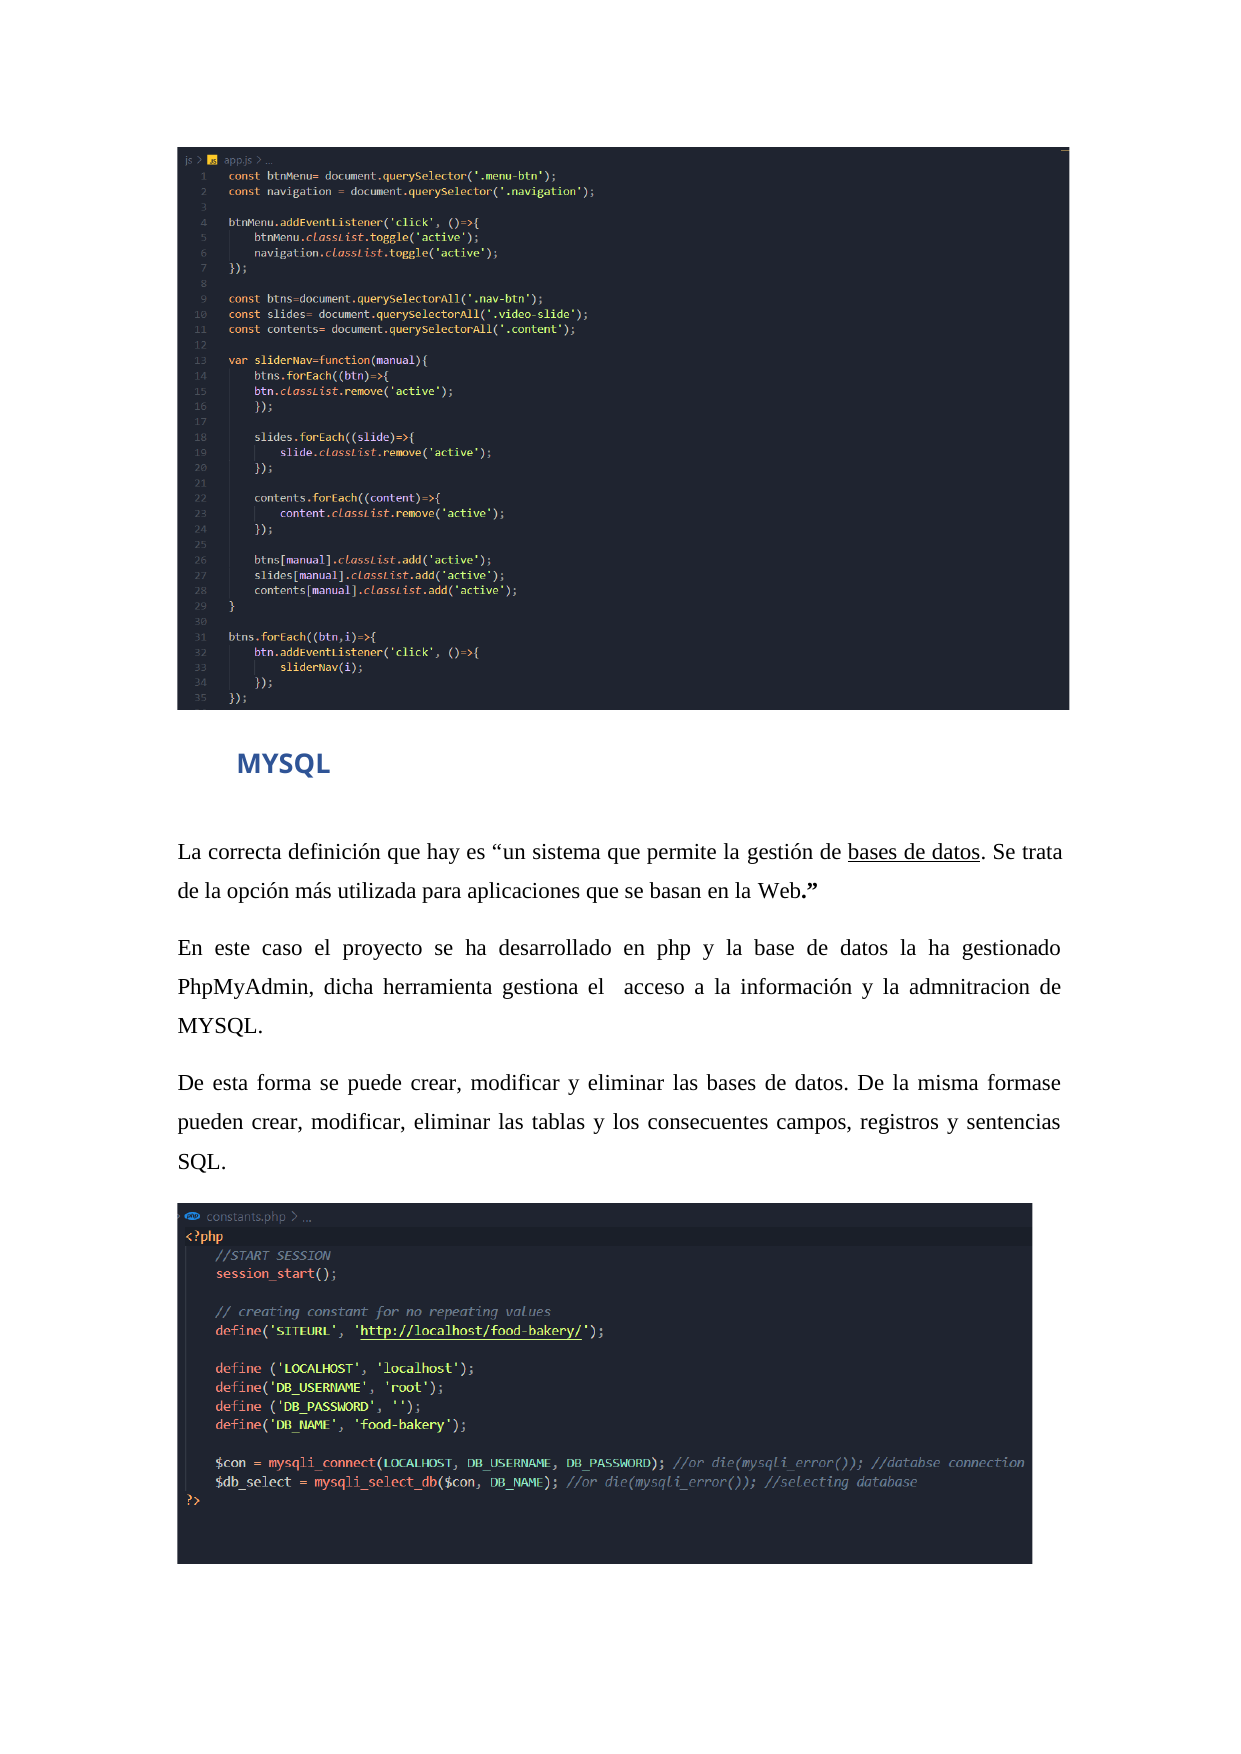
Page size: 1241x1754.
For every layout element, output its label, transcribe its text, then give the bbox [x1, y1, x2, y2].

text La correcta definición que hay es “un sistema que permite la gestión de bases de datos. Se trata de la opción más utilizada para aplicaciones que se basan en la Web.” [177, 838, 1063, 904]
text En este caso el proyecto se ha desarrollado en php y la base de datos la ha gestionado PhpMyAdmin, dicha herramienta gestiona el acceso a la información y la admnitracion de MYSQL. [177, 934, 1063, 1039]
text De esta forma se puede crear, modificar y eliminar las bases de datos. De la misma formase pueden crear, modificar, eliminar las tablas y los consecuentes campos, registros y sentencias SQL. [177, 1069, 1063, 1174]
subtitle MYSQL [236, 744, 1063, 781]
